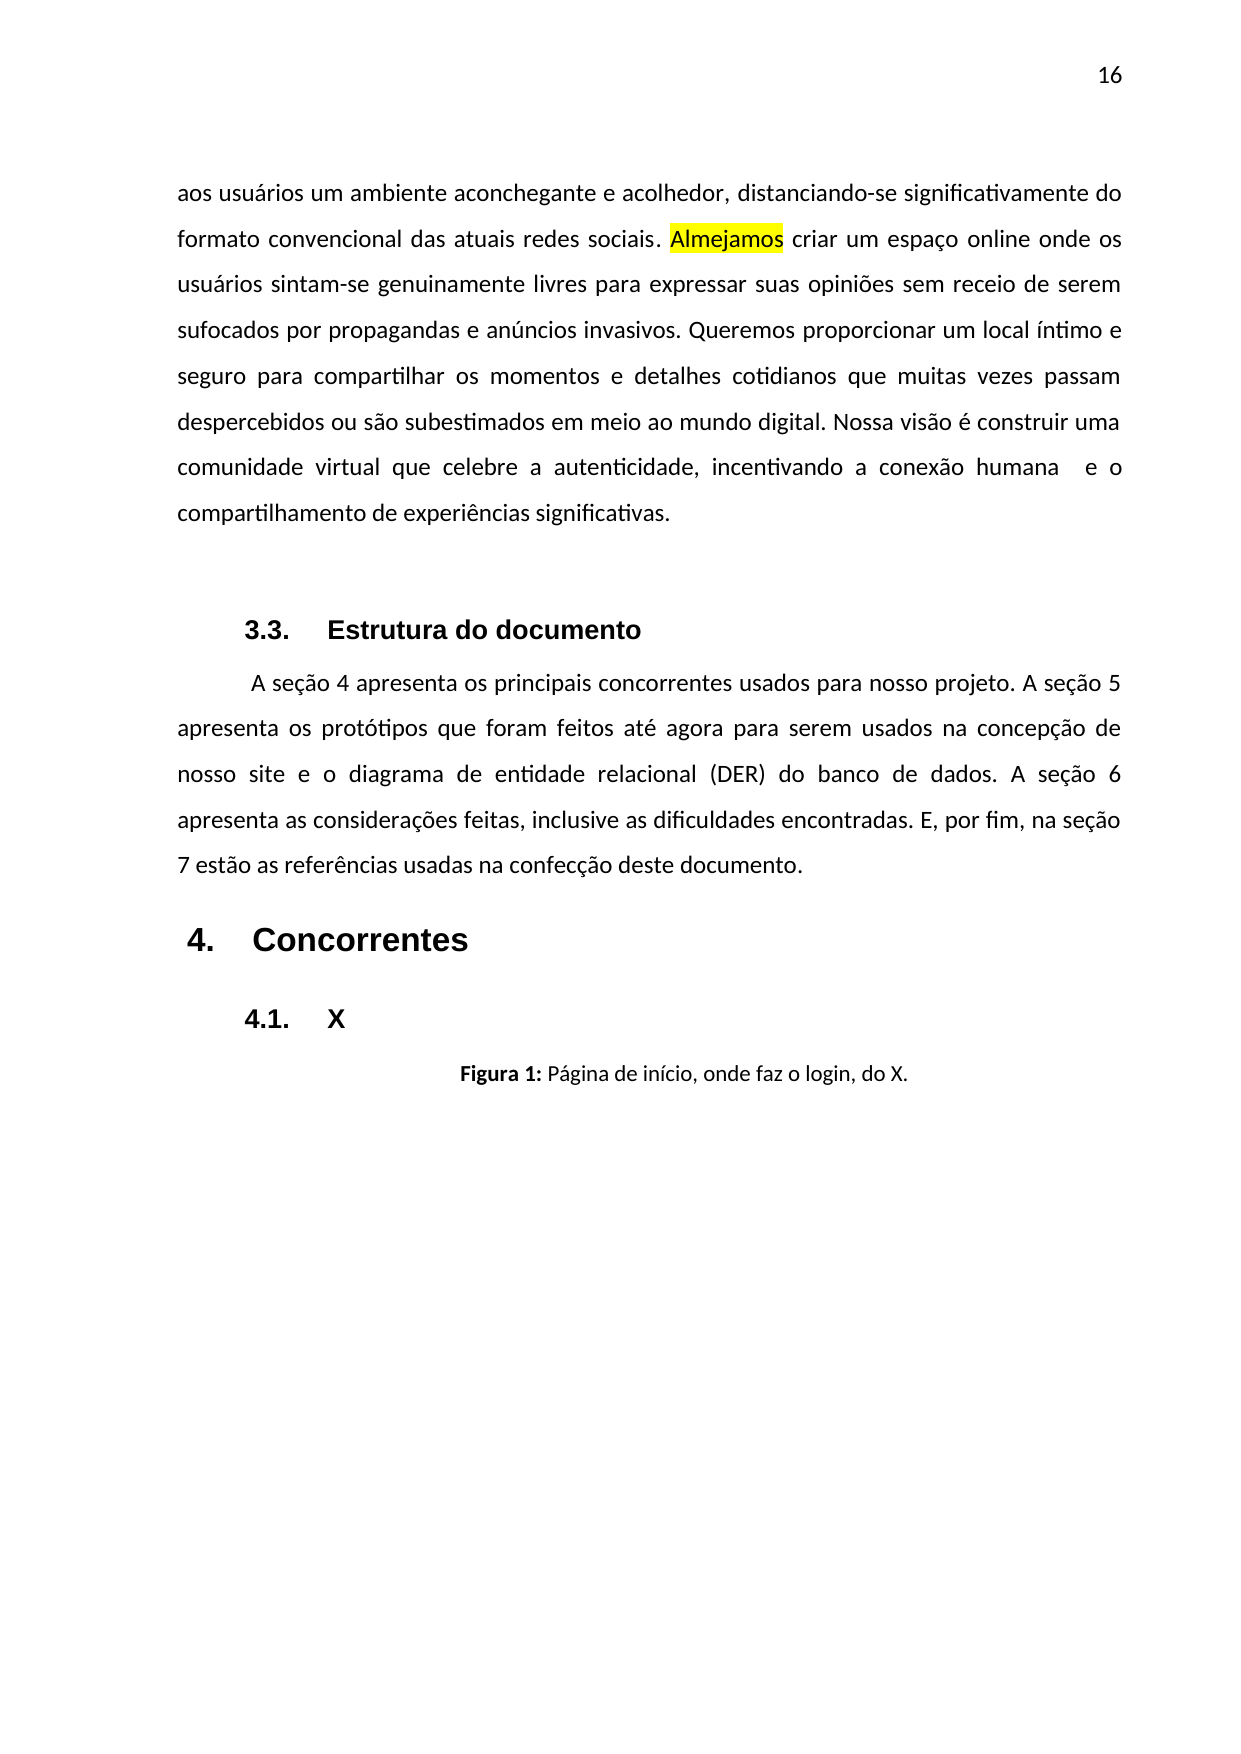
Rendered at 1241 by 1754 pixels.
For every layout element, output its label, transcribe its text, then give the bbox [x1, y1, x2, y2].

subtitle Concorrentes [214, 920, 1122, 959]
text A seção 4 apresenta os principais concorrentes usados para nosso projeto. A seção 5 apresenta os protótipos que foram feitos até agora para serem usados na concepção de nosso site e o diagrama de entidade relacional (DER) do banco de dados. A seção 6 apresenta as considerações feitas, inclusive as dificuldades encontradas. E, por fim, na seção 7 estão as referências usadas na confecção deste documento. [177, 667, 1122, 880]
subtitle Figura 1: Página de início, onde faz o login, do X. [252, 1059, 1122, 1087]
text Nosso objetivo primordial neste projeto é desenvolver uma plataforma que ofereça aos usuários um ambiente aconchegante e acolhedor, distanciando-se significativamente do formato convencional das atuais redes sociais. Almejamos criar um espaço online onde os usuários sintam-se genuinamente livres para expressar suas opiniões sem receio de serem sufocados por propagandas e anúncios invasivos. Queremos proporcionar um local íntimo e seguro para compartilhar os momentos e detalhes cotidianos que muitas vezes passam despercebidos ou são subestimados em meio ao mundo digital. Nossa visão é construir uma comunidade virtual que celebre a autenticidade, incentivando a conexão humana e o compartilhamento de experiências significativas. [177, 482, 1122, 528]
text Nosso objetivo primordial neste projeto é desenvolver uma plataforma que ofereça aos usuários um ambiente aconchegante e acolhedor, distanciando-se significativamente do formato convencional das atuais redes sociais. Almejamos criar um espaço online onde os usuários sintam-se genuinamente livres para expressar suas opiniões sem receio de serem sufocados por propagandas e anúncios invasivos. Queremos proporcionar um local íntimo e seguro para compartilhar os momentos e detalhes cotidianos que muitas vezes passam despercebidos ou são subestimados em meio ao mundo digital. Nossa visão é construir uma comunidade virtual que celebre a autenticidade, incentivando a conexão humana e o compartilhamento de experiências significativas. [177, 177, 1122, 269]
subtitle X [289, 1003, 1122, 1034]
subtitle Estrutura do documento [289, 614, 1122, 645]
